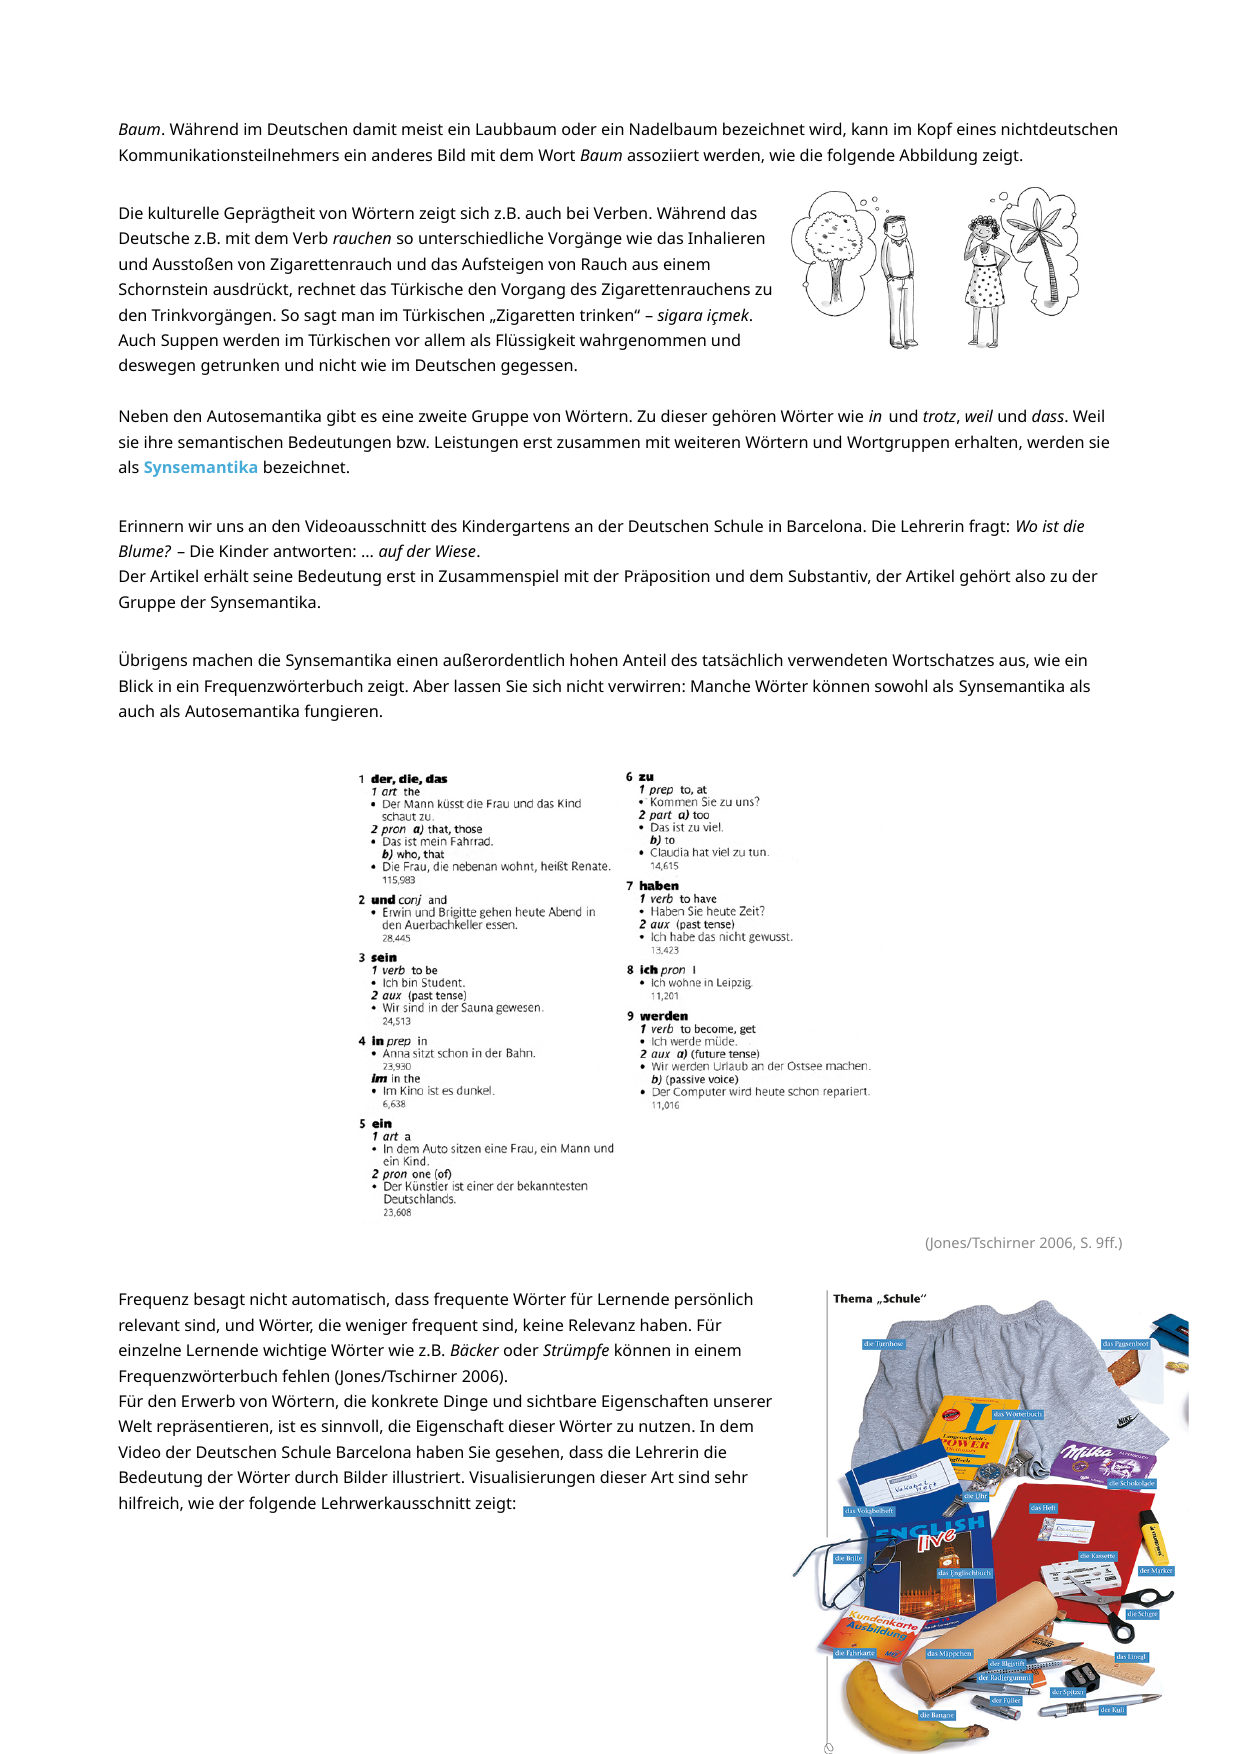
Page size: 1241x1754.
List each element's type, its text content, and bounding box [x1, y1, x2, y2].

text Erinnern wir uns an den Videoausschnitt des Kindergartens an der Deutschen Schule in Barcelona. Die Lehrerin fragt: Wo ist die Blume? – Die Kinder antworten: ... auf der Wiese. [118, 514, 1122, 562]
text Frequenz besagt nicht automatisch, dass frequente Wörter für Lernende persönlich relevant sind, und Wörter, die weniger frequent sind, keine Relevanz haben. Für einzelne Lernende wichtige Wörter wie z.B. Bäcker oder Strümpfe können in einem Frequenzwörterbuch fehlen (Jones/Tschirner 2006). [118, 1288, 783, 1387]
text Baum. Während im Deutschen damit meist ein Laubbaum oder ein Nadelbaum bezeichnet wird, kann im Kopf eines nichtdeutschen Kommunikationsteilnehmers ein anderes Bild mit dem Wort Baum assoziiert werden, wie die folgende Abbildung zeigt. [118, 118, 1122, 166]
picture [783, 1288, 1189, 1754]
text Die kulturelle Geprägtheit von Wörtern zeigt sich z.B. auch bei Verben. Während das Deutsche z.B. mit dem Verb rauchen so unterschiedliche Vorgänge wie das Inhalieren und Ausstoßen von Zigarettenrauch und das Aufsteigen von Rauch aus einem Schornstein ausdrückt, rechnet das Türkische den Vorgang des Zigarettenrauchens zu den Trinkvorgängen. So sagt man im Türkischen „Zigaretten trinken“ – sigara içmek. Auch Suppen werden im Türkischen vor allem als Flüssigkeit wahrgenommen und deswegen getrunken und nicht wie im Deutschen gegessen. [118, 202, 1122, 377]
text Der Artikel erhält seine Bedeutung erst in Zusammenspiel mit der Präposition und dem Substantiv, der Artikel gehört also zu der Gruppe der Synsemantika. [118, 565, 1122, 613]
text Neben den Autosemantika gibt es eine zweite Gruppe von Wörtern. Zu dieser gehören Wörter wie in und trotz, weil und dass. Weil sie ihre semantischen Bedeutungen bzw. Leistungen erst zusammen mit weiteren Wörtern und Wortgruppen erhalten, werden sie als Synsemantika bezeichnet. [118, 380, 1122, 478]
text Übrigens machen die Synsemantika einen außerordentlich hohen Anteil des tatsächlich verwendeten Wortschatzes aus, wie ein Blick in ein Frequenzwörterbuch zeigt. Aber lassen Sie sich nicht verwirren: Manche Wörter können sowohl als Synsemantika als auch als Autosemantika fungieren. [118, 649, 1122, 722]
text Für den Erwerb von Wörtern, die konkrete Dinge und sichtbare Eigenschaften unserer Welt repräsentieren, ist es sinnvoll, die Eigenschaft dieser Wörter zu nutzen. In dem Video der Deutschen Schule Barcelona haben Sie gesehen, dass die Lehrerin die Bedeutung der Wörter durch Bilder illustriert. Visualisierungen dieser Art sind sehr hilfreich, wie der folgende Lehrwerkausschnitt zeigt: [118, 1390, 783, 1514]
picture [350, 758, 891, 1229]
picture [783, 178, 1087, 354]
text (Jones/Tschirner 2006, S. 9ff.) [118, 1233, 1122, 1252]
